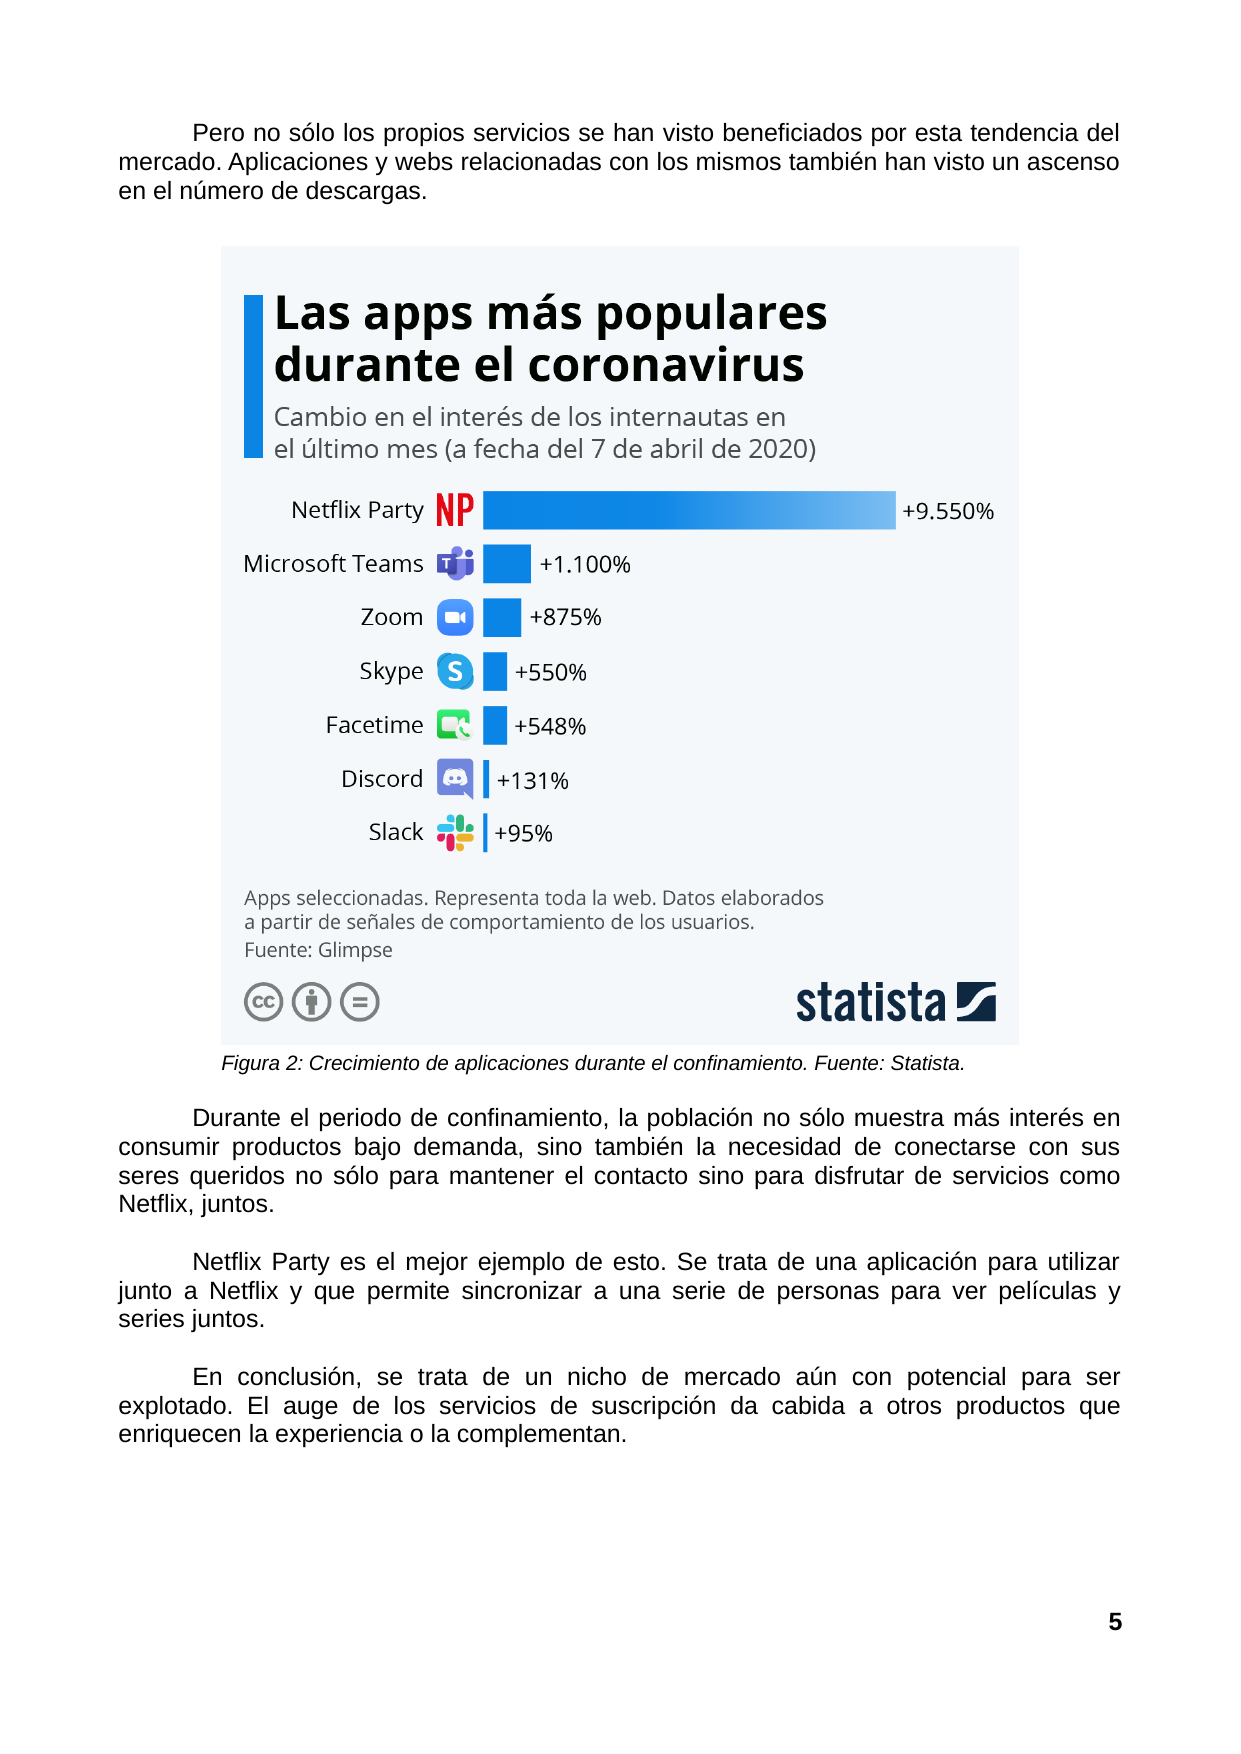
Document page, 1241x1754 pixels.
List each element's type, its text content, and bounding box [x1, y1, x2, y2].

picture [221, 246, 1020, 1045]
text Figura 2: Crecimiento de aplicaciones durante el confinamiento. Fuente: Statista. [221, 1045, 1019, 1074]
text Pero no sólo los propios servicios se han visto beneficiados por esta tendencia del mercado. Aplicaciones y webs relacionadas con los mismos también han visto un ascenso en el número de descargas. [118, 118, 1122, 204]
text En conclusión, se trata de un nicho de mercado aún con potencial para ser explotado. El auge de los servicios de suscripción da cabida a otros productos que enriquecen la experiencia o la complementan. [118, 1362, 1122, 1448]
text Netflix Party es el mejor ejemplo de esto. Se trata de una aplicación para utilizar junto a Netflix y que permite sincronizar a una serie de personas para ver películas y series juntos. [118, 1247, 1122, 1333]
text Durante el periodo de confinamiento, la población no sólo muestra más interés en consumir productos bajo demanda, sino también la necesidad de conectarse con sus seres queridos no sólo para mantener el contacto sino para disfrutar de servicios como Netflix, juntos. [118, 1103, 1122, 1218]
